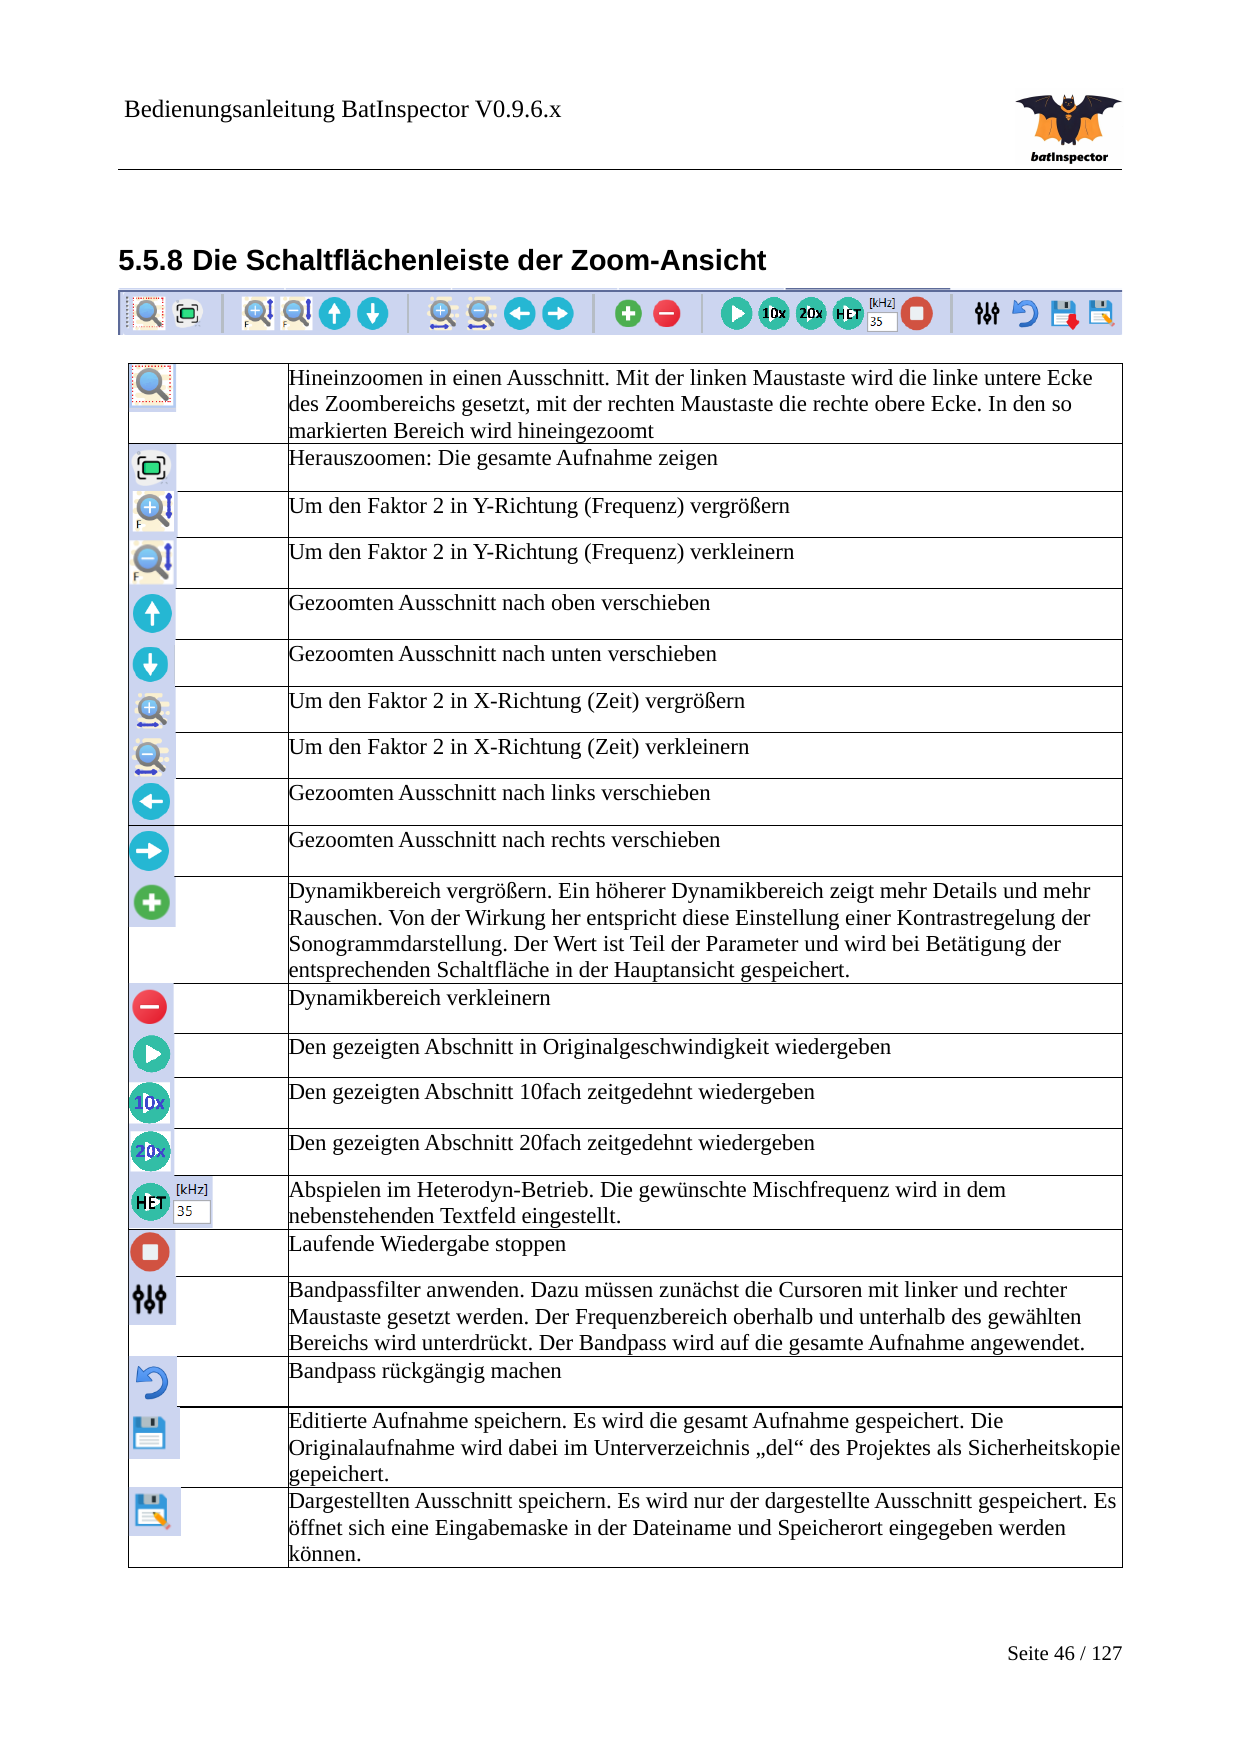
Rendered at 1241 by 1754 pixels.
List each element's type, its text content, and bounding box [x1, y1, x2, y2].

table_cell [178, 492, 288, 537]
table_cell [175, 1129, 288, 1175]
table_cell Dynamikbereich verkleinern [289, 984, 1122, 1032]
table_cell Um den Faktor 2 in X-Richtung (Zeit) verkleinern [289, 733, 1122, 778]
table_cell Um den Faktor 2 in Y-Richtung (Frequenz) vergrößern [289, 492, 1122, 537]
table_cell Um den Faktor 2 in X-Richtung (Zeit) vergrößern [289, 687, 1122, 732]
table_cell Gezoomten Ausschnitt nach links verschieben [289, 779, 1122, 825]
table_cell [177, 444, 288, 491]
picture [128, 983, 213, 1228]
table_cell [129, 1408, 288, 1487]
table_cell [129, 1277, 288, 1356]
table_cell Dargestellten Ausschnitt speichern. Es wird nur der dargestellte Ausschnitt gespeichert. Es öffnet sich eine Eingabemaske in der Dateiname und Speicherort eingegeben werden können. [289, 1488, 1122, 1567]
table_cell [175, 779, 288, 825]
table_cell Den gezeigten Abschnitt 20fach zeitgedehnt wiedergeben [289, 1129, 1122, 1175]
table_header Hineinzoomen in einen Ausschnitt. Mit der linken Maustaste wird die linke untere Ecke des Zoombereichs gesetzt, mit der rechten Maustaste die rechte obere Ecke. In den so markierten Bereich wird hineingezoomt [289, 364, 1122, 443]
subtitle Die Schaltflächenleiste der Zoom-Ansicht [118, 243, 1122, 276]
table_cell [176, 733, 288, 778]
table_cell [176, 687, 288, 732]
table_cell [175, 826, 288, 876]
picture [128, 1230, 177, 1325]
table_cell [176, 589, 288, 639]
picture [128, 826, 176, 927]
table_cell Gezoomten Ausschnitt nach unten verschieben [289, 640, 1122, 686]
picture [128, 1356, 180, 1459]
table_cell [177, 538, 288, 588]
picture [1015, 88, 1125, 165]
table_cell [175, 1034, 288, 1077]
table_cell Bandpass rückgängig machen [289, 1357, 1122, 1406]
picture [128, 444, 178, 825]
table_cell Abspielen im Heterodyn-Betrieb. Die gewünschte Mischfrequenz wird in dem nebenstehenden Textfeld eingestellt. [289, 1176, 1122, 1229]
table_cell Den gezeigten Abschnitt in Originalgeschwindigkeit wiedergeben [289, 1034, 1122, 1077]
table_cell Den gezeigten Abschnitt 10fach zeitgedehnt wiedergeben [289, 1078, 1122, 1128]
table_cell Editierte Aufnahme speichern. Es wird die gesamt Aufnahme gespeichert. Die Originalaufnahme wird dabei im Unterverzeichnis „del“ des Projektes als Sicherheitskopie gepeichert. [289, 1408, 1122, 1487]
table_cell [176, 1230, 288, 1276]
table_cell [129, 877, 288, 983]
picture [128, 364, 177, 412]
table_cell Gezoomten Ausschnitt nach rechts verschieben [289, 826, 1122, 876]
table_cell [175, 1078, 288, 1128]
table_header [129, 364, 288, 443]
picture [118, 288, 1123, 335]
table_cell Herauszoomen: Die gesamte Aufnahme zeigen [289, 444, 1122, 491]
table_cell Um den Faktor 2 in Y-Richtung (Frequenz) verkleinern [289, 538, 1122, 588]
table_cell Gezoomten Ausschnitt nach oben verschieben [289, 589, 1122, 639]
picture [128, 1487, 181, 1536]
table_cell [174, 984, 288, 1032]
table_cell [175, 640, 288, 686]
table_cell [177, 1357, 288, 1406]
table_cell Laufende Wiedergabe stoppen [289, 1230, 1122, 1276]
table_cell [129, 1176, 288, 1229]
table_cell Bandpassfilter anwenden. Dazu müssen zunächst die Cursoren mit linker und rechter Maustaste gesetzt werden. Der Frequenzbereich oberhalb und unterhalb des gewählten Bereichs wird unterdrückt. Der Bandpass wird auf die gesamte Aufnahme angewendet. [289, 1277, 1122, 1356]
table_cell [129, 1488, 288, 1567]
table_cell Dynamikbereich vergrößern. Ein höherer Dynamikbereich zeigt mehr Details und mehr Rauschen. Von der Wirkung her entspricht diese Einstellung einer Kontrastregelung der Sonogrammdarstellung. Der Wert ist Teil der Parameter und wird bei Betätigung der entsprechenden Schaltfläche in der Hauptansicht gespeichert. [289, 877, 1122, 983]
